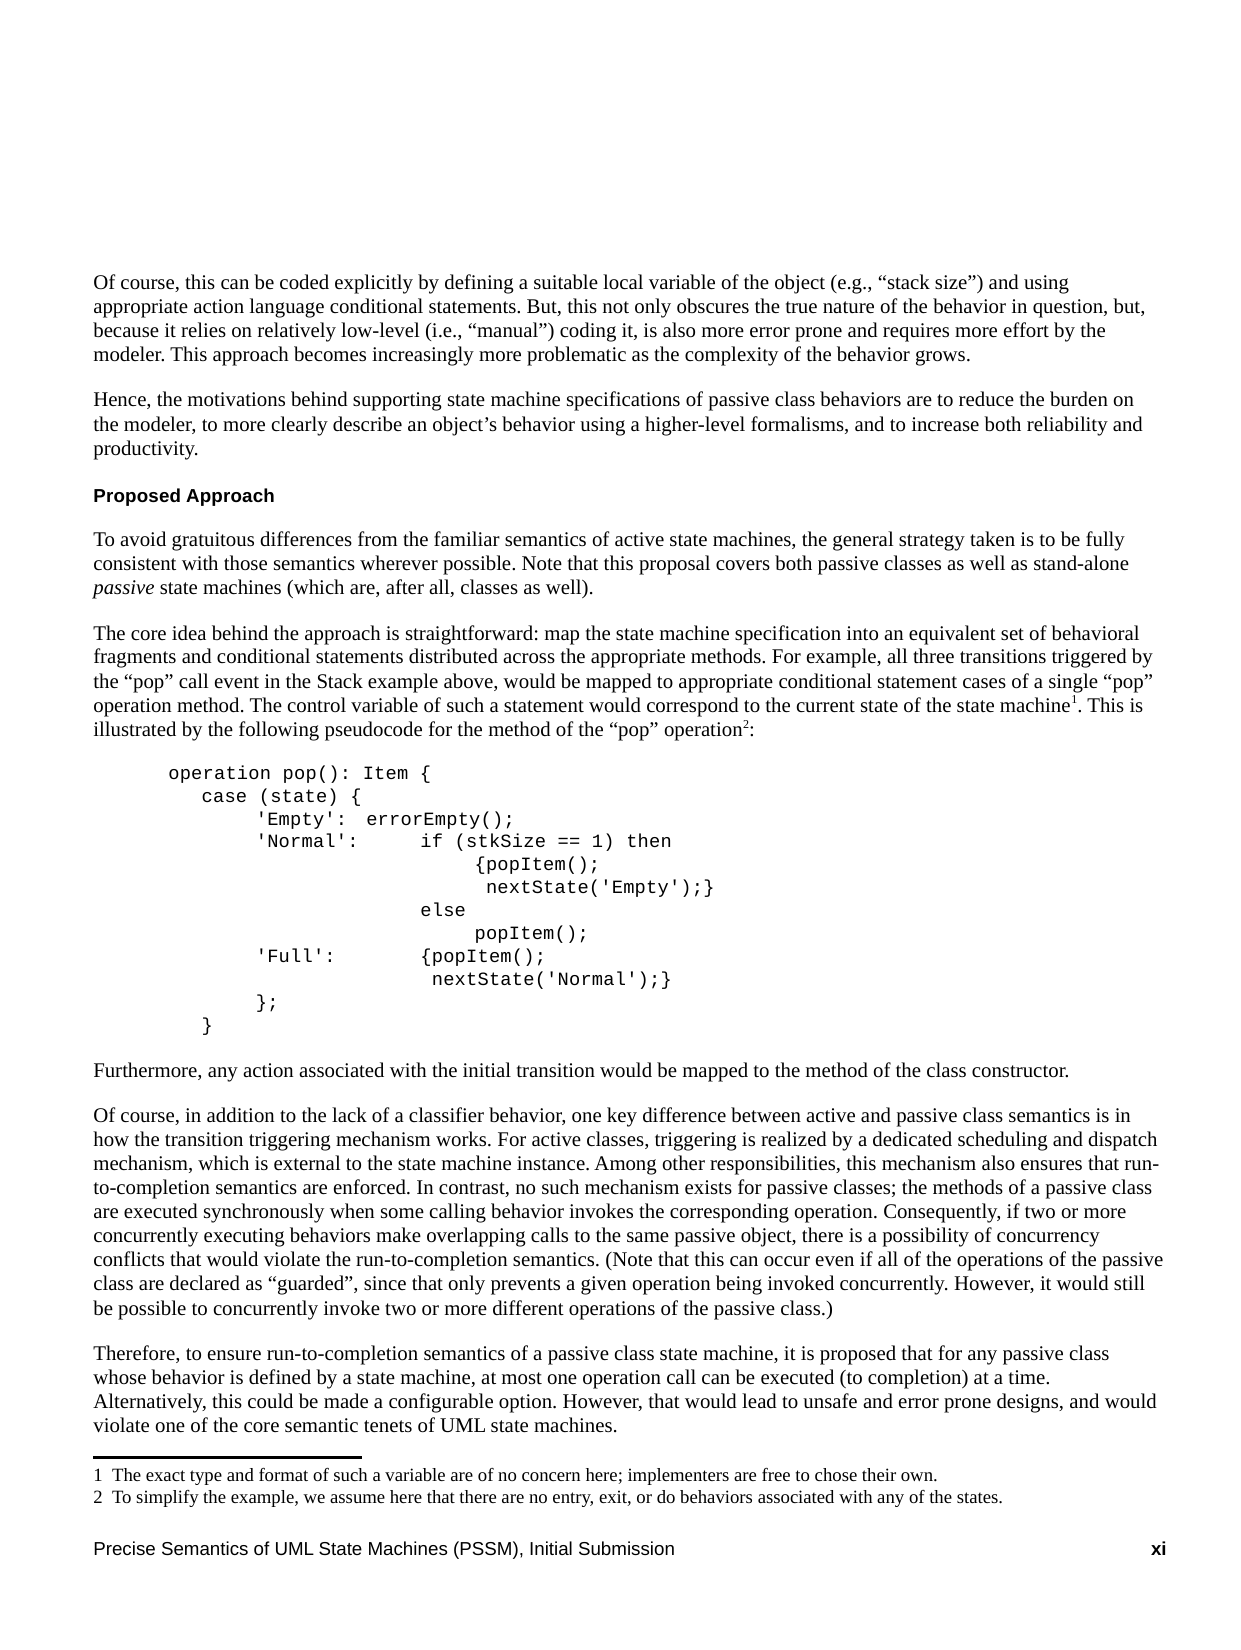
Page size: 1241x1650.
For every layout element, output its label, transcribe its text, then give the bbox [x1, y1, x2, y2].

text The core idea behind the approach is straightforward: map the state machine specification into an equivalent set of behavioral fragments and conditional statements distributed across the appropriate methods. For example, all three transitions triggered by the “pop” call event in the Stack example above, would be mapped to appropriate conditional statement cases of a single “pop” operation method. The control variable of such a statement would correspond to the current state of the state machine. This is illustrated by the following pseudocode for the method of the “pop” operation: [93, 620, 1164, 741]
text To avoid gratuitous differences from the familiar semantics of active state machines, the general strategy taken is to be fully consistent with those semantics wherever possible. Note that this proposal covers both passive classes as well as stand-alone passive state machines (which are, after all, classes as well). [93, 527, 1164, 599]
subtitle Proposed Approach [93, 484, 1164, 506]
text Furthermore, any action associated with the initial transition would be mapped to the method of the class constructor. [93, 1058, 1164, 1082]
text Therefore, to ensure run-to-completion semantics of a passive class state machine, it is proposed that for any passive class whose behavior is defined by a state machine, at most one operation call can be executed (to completion) at a time. Alternatively, this could be made a configurable option. However, that would lead to unsafe and error prone designs, and would violate one of the core semantic tenets of UML state machines. [93, 1341, 1164, 1437]
text Hence, the motivations behind supporting state machine specifications of passive class behaviors are to reduce the burden on the modeler, to more clearly describe an object’s behavior using a higher-level formalisms, and to increase both reliability and productivity. [93, 387, 1164, 459]
text Of course, this can be coded explicitly by defining a suitable local variable of the object (e.g., “stack size”) and using appropriate action language conditional statements. But, this not only obscures the true nature of the behavior in question, but, because it relies on relatively low-level (i.e., “manual”) coding it, is also more error prone and requires more effort by the modeler. This approach becomes increasingly more problematic as the complexity of the behavior grows. [93, 270, 1164, 366]
text Of course, in addition to the lack of a classifier behavior, one key difference between active and passive class semantics is in how the transition triggering mechanism works. For active classes, triggering is realized by a dedicated scheduling and dispatch mechanism, which is external to the state machine instance. Among other responsibilities, this mechanism also ensures that run-to-completion semantics are enforced. In contrast, no such mechanism exists for passive classes; the methods of a passive class are executed synchronously when some calling behavior invokes the corresponding operation. Consequently, if two or more concurrently executing behaviors make overlapping calls to the same passive object, there is a possibility of concurrency conflicts that would violate the run-to-completion semantics. (Note that this can occur even if all of the operations of the passive class are declared as “guarded”, since that only prevents a given operation being invoked concurrently. However, it would still be possible to concurrently invoke two or more different operations of the passive class.) [93, 1103, 1164, 1319]
text The exact type and format of such a variable are of no concern here; implementers are free to chose their own. [93, 1464, 1164, 1486]
text To simplify the example, we assume here that there are no entry, exit, or do behaviors associated with any of the states. [93, 1486, 1164, 1507]
text operation pop(): Item { case (state) { 'Empty': errorEmpty(); 'Normal': if (stkSize == 1) then {popItem(); nextState('Empty');} else popItem(); 'Full': {popItem(); nextState('Normal');} }; } [168, 762, 1164, 1037]
